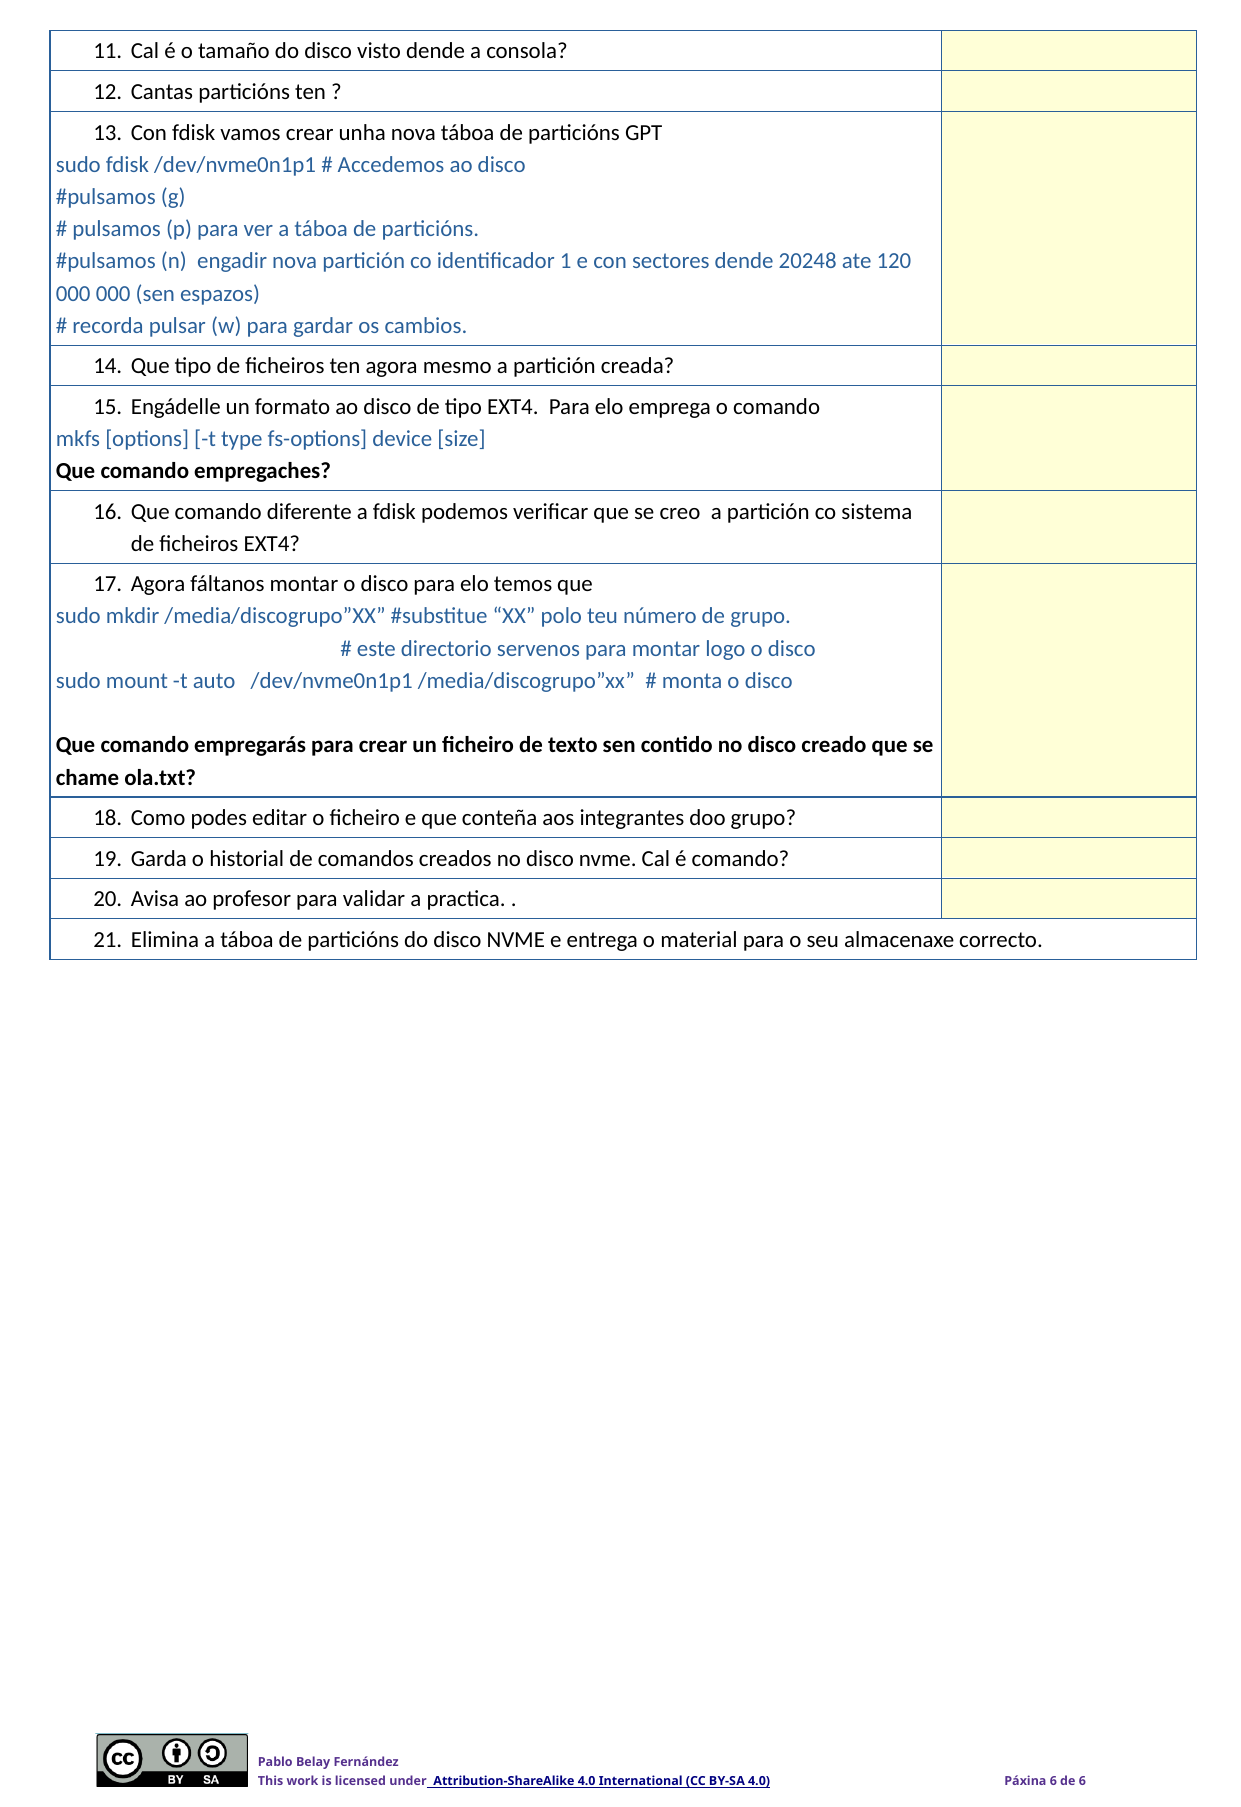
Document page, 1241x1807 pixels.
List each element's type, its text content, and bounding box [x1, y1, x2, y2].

table_cell [942, 838, 1196, 877]
table_cell [942, 798, 1196, 837]
table_cell Con fdisk vamos crear unha nova táboa de particións GPT sudo fdisk /dev/nvme0n1p1 # Accedemos ao disco #pulsamos (g) # pulsamos (p) para ver a táboa de particións. #pulsamos (n) engadir nova partición co identificador 1 e con sectores dende 20248 ate 120 000 000 (sen espazos) # recorda pulsar (w) para gardar os cambios. [51, 112, 941, 344]
table_cell Garda o historial de comandos creados no disco nvme. Cal é comando? [51, 838, 941, 877]
table_cell Agora fáltanos montar o disco para elo temos que sudo mkdir /media/discogrupo”XX” #substitue “XX” polo teu número de grupo. # este directorio servenos para montar logo o disco sudo mount -t auto /dev/nvme0n1p1 /media/discogrupo”xx” # monta o disco Que comando empregarás para crear un ficheiro de texto sen contido no disco creado que se chame ola.txt? [51, 564, 941, 796]
table_cell Cal é o tamaño do disco visto dende a consola? [51, 31, 941, 70]
table_cell Avisa ao profesor para validar a practica. . [51, 879, 941, 918]
table_cell [942, 386, 1196, 490]
table_cell [942, 71, 1196, 111]
table_cell Cantas particións ten ? [51, 71, 941, 111]
table_cell [942, 112, 1196, 344]
table_cell Que comando diferente a fdisk podemos verificar que se creo a partición co sistema de ficheiros EXT4? [51, 491, 941, 563]
table_cell [942, 879, 1196, 918]
table_cell [942, 491, 1196, 563]
table_cell Que tipo de ficheiros ten agora mesmo a partición creada? [51, 346, 941, 385]
table_cell [942, 564, 1196, 796]
picture [95, 1732, 249, 1789]
table_cell Elimina a táboa de particións do disco NVME e entrega o material para o seu almacenaxe correcto. [51, 919, 1196, 958]
table_cell Engádelle un formato ao disco de tipo EXT4. Para elo emprega o comando mkfs [options] [-t type fs-options] device [size] Que comando empregaches? [51, 386, 941, 490]
table_cell [942, 31, 1196, 70]
table_cell Como podes editar o ficheiro e que conteña aos integrantes doo grupo? [51, 798, 941, 837]
table_cell [942, 346, 1196, 385]
